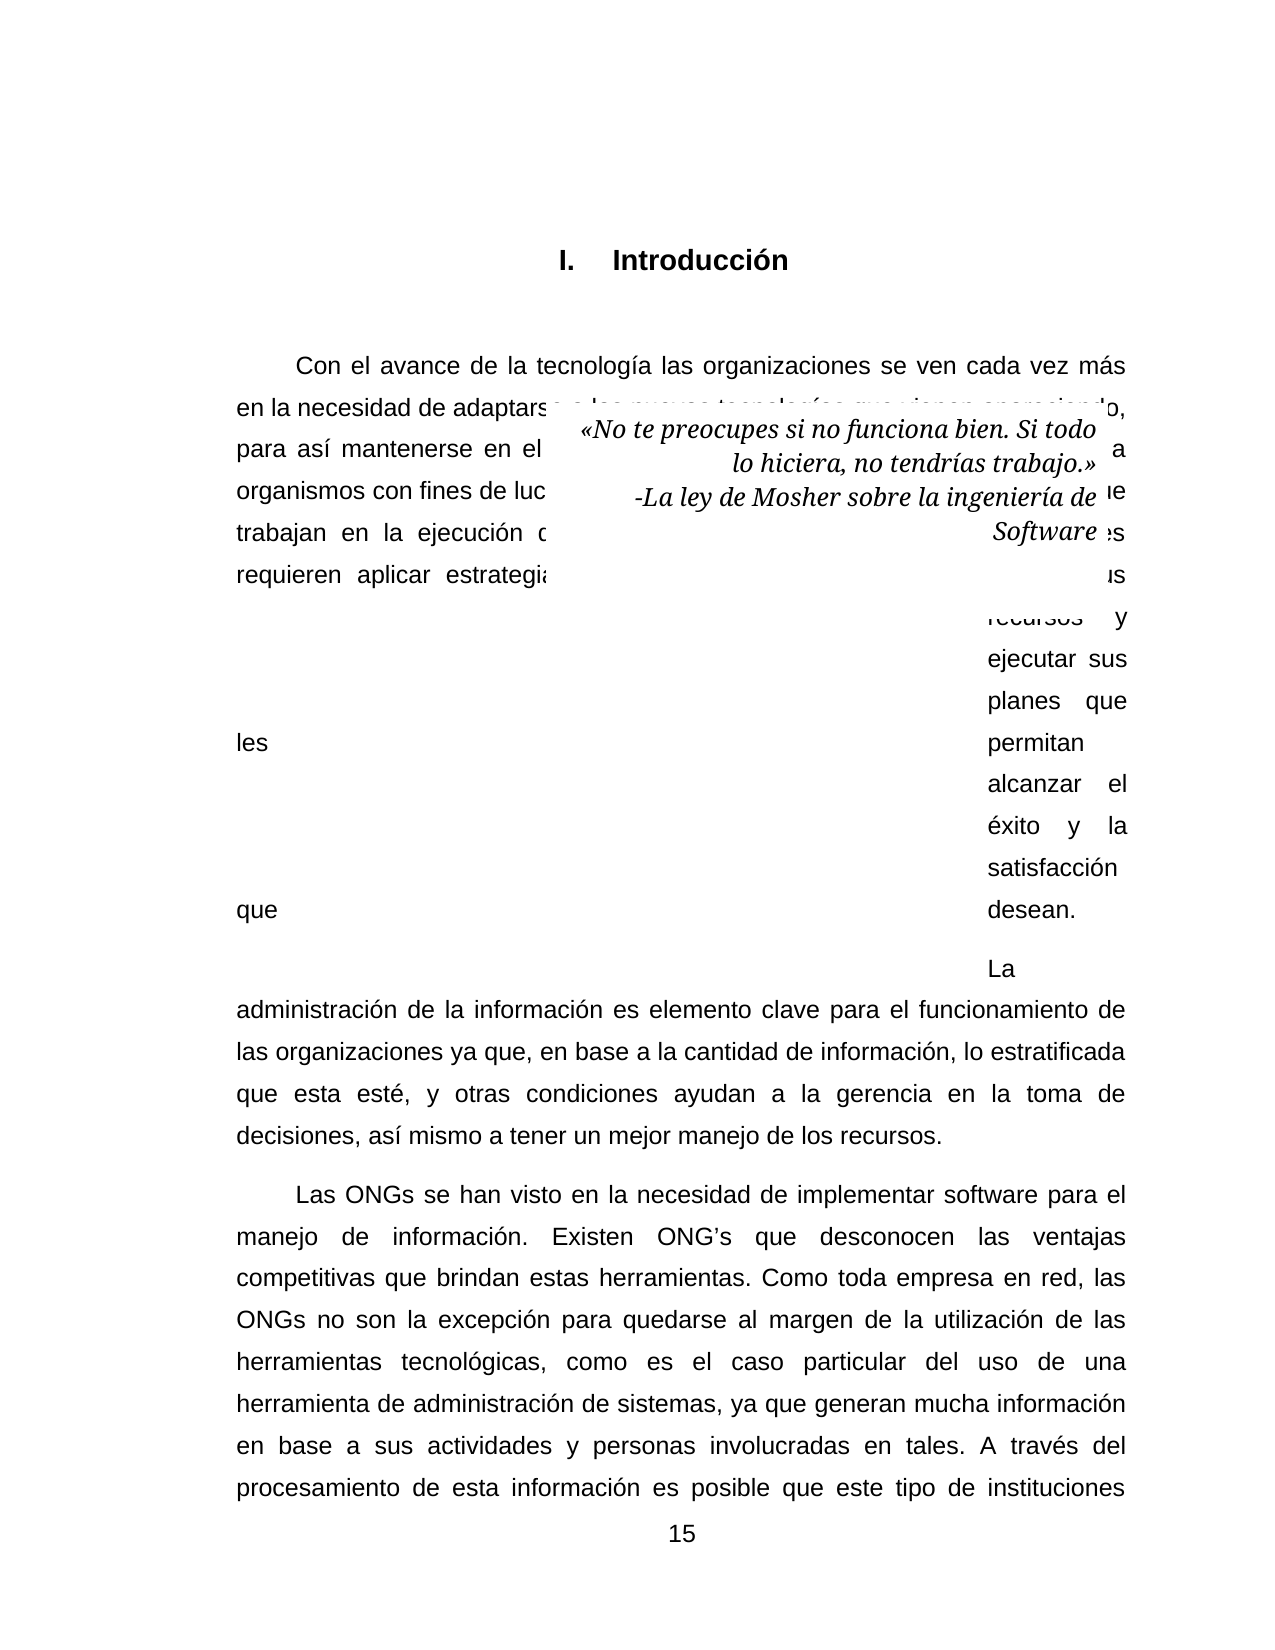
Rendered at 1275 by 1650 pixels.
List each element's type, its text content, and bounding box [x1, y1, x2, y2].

text -La ley de Mosher sobre la ingeniería de Software [555, 480, 1100, 548]
text «No te preocupes si no funciona bien. Si todo lo hiciera, no tendrías trabajo.» [555, 412, 1100, 480]
subtitle Introducción [236, 244, 1127, 277]
text La administración de la información es elemento clave para el funcionamiento de las organizaciones ya que, en base a la cantidad de información, lo estratificada que esta esté, y otras condiciones ayudan a la gerencia en la toma de decisiones, así mismo a tener un mejor manejo de los recursos. [236, 954, 1127, 1150]
text Con el avance de la tecnología las organizaciones se ven cada vez más en la necesidad de adaptarse a las nuevas tecnologías que vienen apareciendo, para así mantenerse en el mercado o en competencia; esto no solo aplica a organismos con fines de lucro, sino a organizaciones no gubernamentales y que trabajan en la ejecución de proyectos sociales. Ambos tipos de entidades requieren aplicar estrategias gerenciales para poder administrar mejor sus recursos y ejecutar sus planes que les permitan alcanzar el éxito y la satisfacción que desean. [236, 351, 1127, 924]
text Las ONGs se han visto en la necesidad de implementar software para el manejo de información. Existen ONG’s que desconocen las ventajas competitivas que brindan estas herramientas. Como toda empresa en red, las ONGs no son la excepción para quedarse al margen de la utilización de las herramientas tecnológicas, como es el caso particular del uso de una herramienta de administración de sistemas, ya que generan mucha información en base a sus actividades y personas involucradas en tales. A través del procesamiento de esta información es posible que este tipo de instituciones [236, 1180, 1127, 1501]
